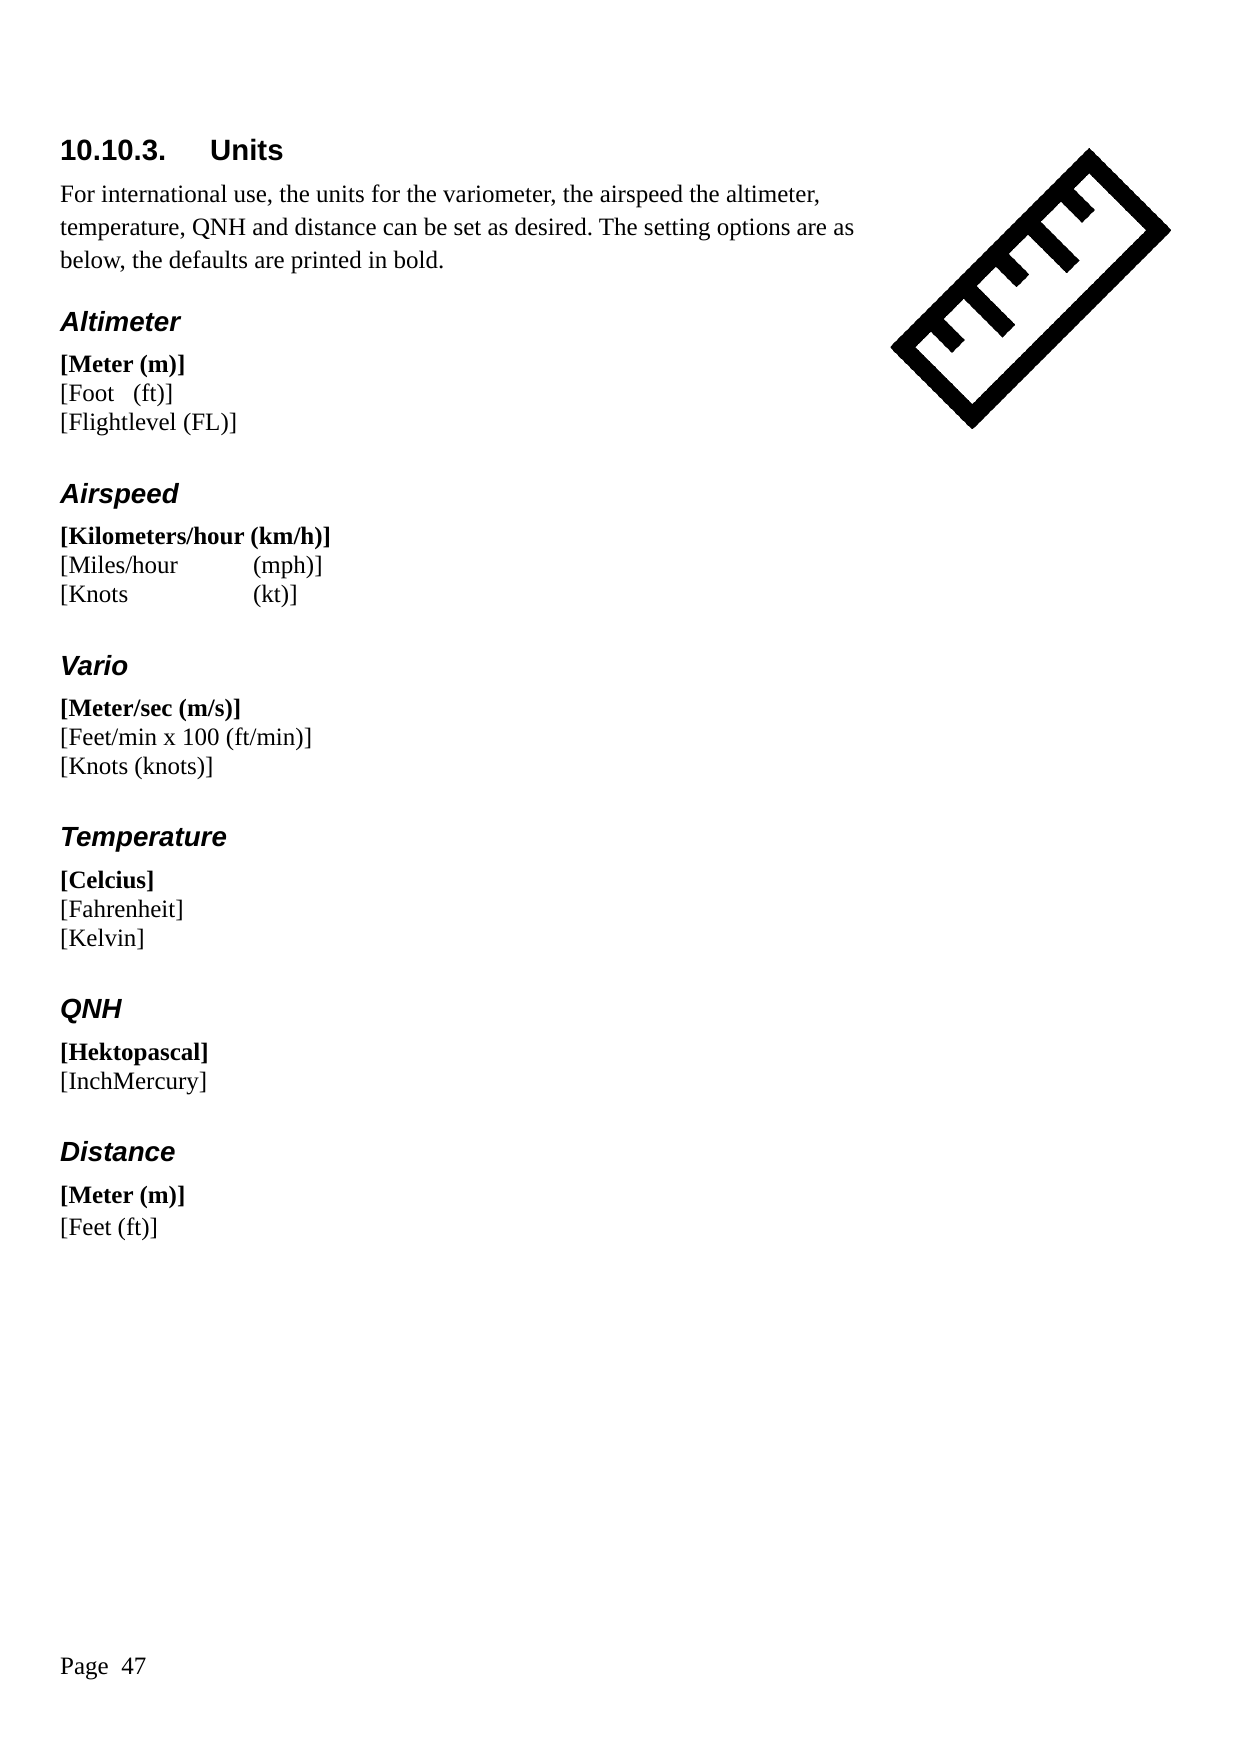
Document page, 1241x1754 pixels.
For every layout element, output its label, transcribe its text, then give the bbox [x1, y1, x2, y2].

text [Kelvin] [60, 923, 1207, 951]
text [Foot (ft)] [60, 378, 890, 407]
subtitle [1171, 305, 1207, 337]
text [Knots (knots)] [60, 751, 1207, 779]
text [Celcius] [60, 865, 1207, 894]
text [Meter (m)] [60, 1180, 1207, 1209]
text [Flightlevel (FL)] [60, 407, 1207, 436]
text [Hektopascal] [60, 1037, 1207, 1066]
text [Feet/min x 100 (ft/min)] [60, 722, 1207, 751]
text [Miles/hour (mph)] [60, 550, 1207, 579]
text [Fahrenheit] [60, 894, 1207, 923]
text [Knots (kt)] [60, 579, 1207, 608]
subtitle Altimeter [60, 305, 890, 337]
picture [890, 148, 1171, 429]
text [Kilometers/hour (km/h)] [60, 521, 1207, 550]
text [InchMercury] [60, 1066, 1207, 1094]
text [Feet (ft)] [60, 1212, 1207, 1240]
subtitle Units [60, 133, 1207, 166]
subtitle Distance [60, 1136, 1207, 1168]
text [1171, 349, 1207, 378]
subtitle Airspeed [60, 477, 1207, 509]
text [1171, 378, 1207, 407]
text [Meter (m)] [60, 349, 890, 378]
text [Meter/sec (m/s)] [60, 693, 1207, 722]
subtitle Vario [60, 649, 1207, 681]
subtitle Temperature [60, 821, 1207, 853]
subtitle QNH [60, 993, 1207, 1024]
text For international use, the units for the variometer, the airspeed the altimeter, temperature, QNH and distance can be set as desired. The setting options are as below, the defaults are printed in bold. [60, 179, 890, 274]
